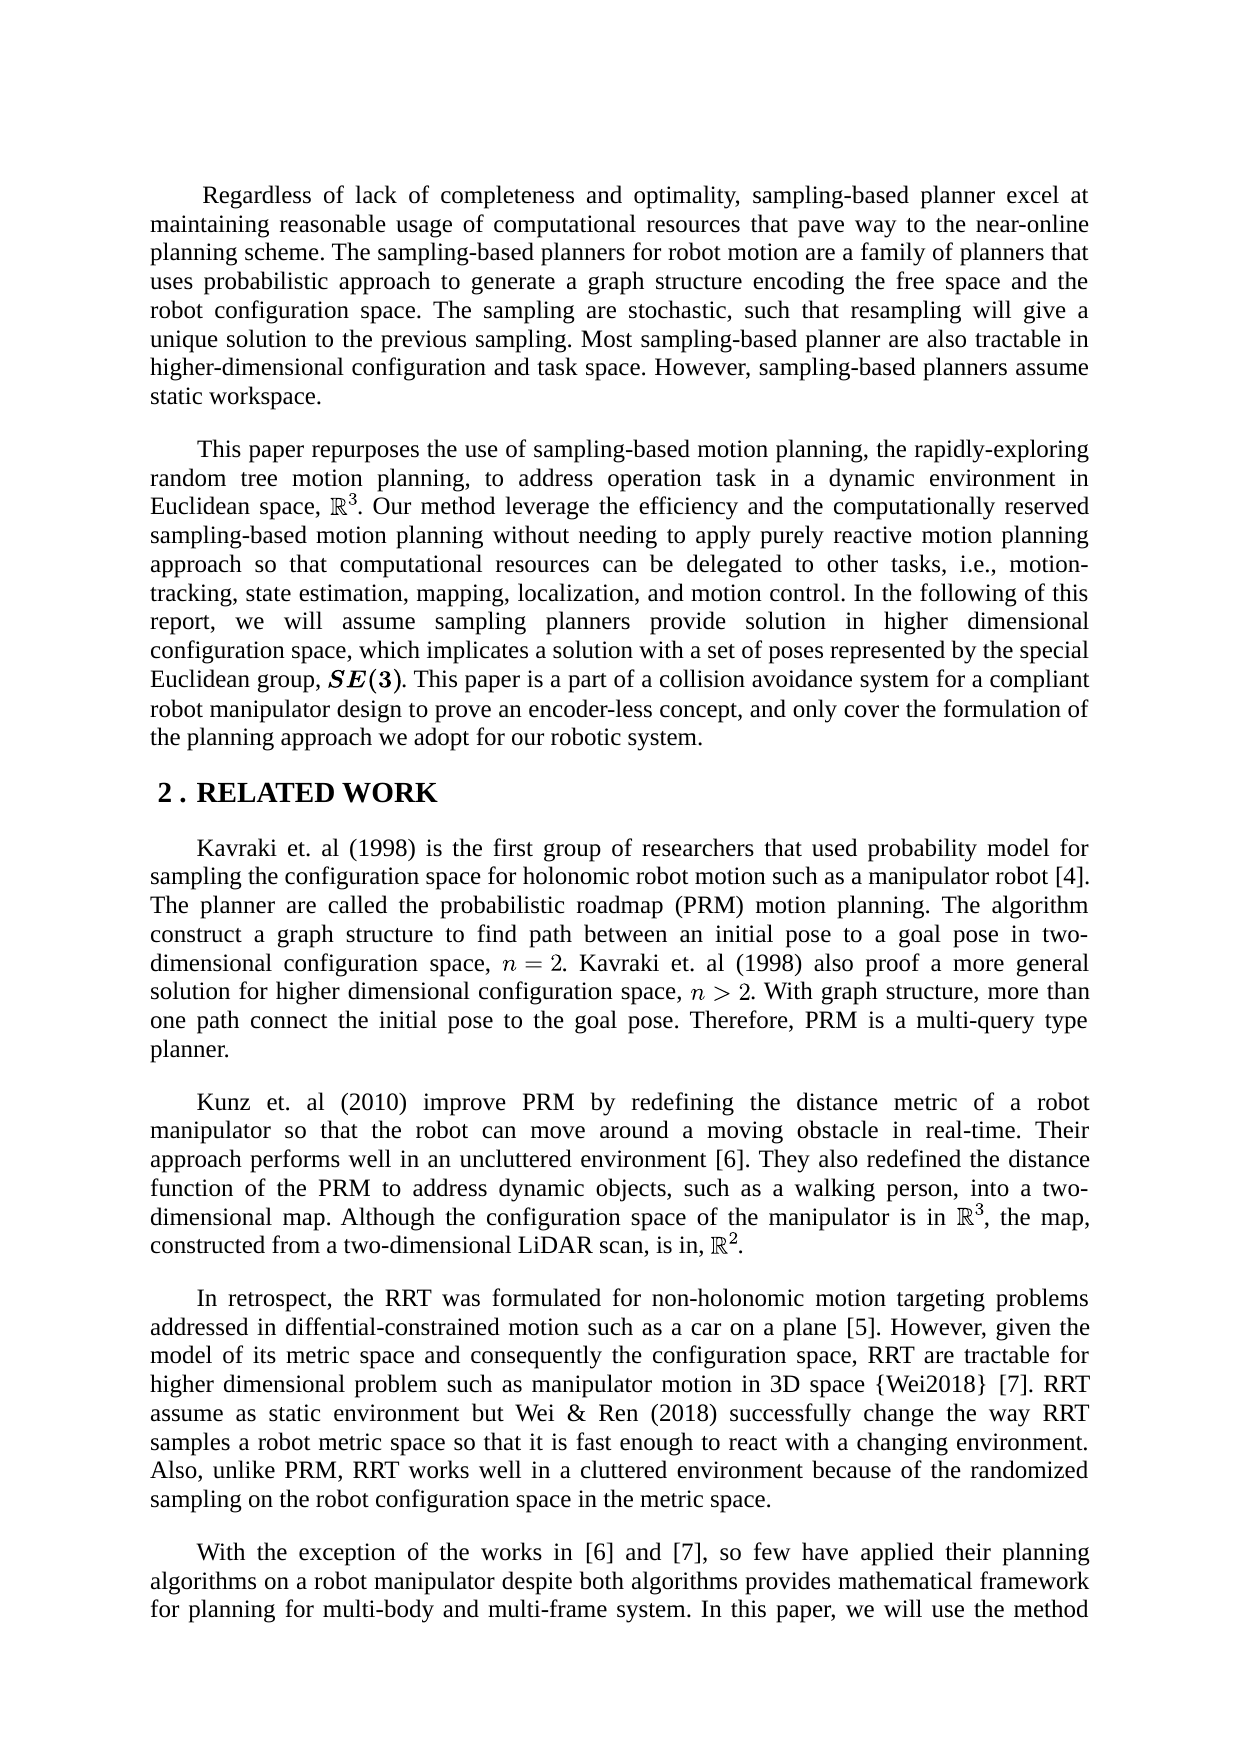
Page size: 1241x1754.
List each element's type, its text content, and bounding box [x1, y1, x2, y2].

text This paper repurposes the use of sampling-based motion planning, the rapidly-exploring random tree motion planning, to address operation task in a dynamic environment in Euclidean space, . Our method leverage the efficiency and the computationally reserved sampling-based motion planning without needing to apply purely reactive motion planning approach so that computational resources can be delegated to other tasks, i.e., motion-tracking, state estimation, mapping, localization, and motion control. In the following of this report, we will assume sampling planners provide solution in higher dimensional configuration space, which implicates a solution with a set of poses represented by the special Euclidean group, . This paper is a part of a collision avoidance system for a compliant robot manipulator design to prove an encoder-less concept, and only cover the formulation of the planning approach we adopt for our robotic system. [150, 434, 1090, 751]
text Kunz et. al (2010) improve PRM by redefining the distance metric of a robot manipulator so that the robot can move around a moving obstacle in real-time. Their approach performs well in an uncluttered environment [6]⁠. They also redefined the distance function of the PRM to address dynamic objects, such as a walking person, into a two-dimensional map. Although the configuration space of the manipulator is in , the map, constructed from a two-dimensional LiDAR scan, is in, . [150, 1087, 1090, 1259]
text In retrospect, the RRT was formulated for non-holonomic motion targeting problems addressed in diffential-constrained motion such as a car on a plane [5]⁠. However, given the model of its metric space and consequently the configuration space, RRT are tractable for higher dimensional problem such as manipulator motion in 3D space {Wei2018} [7]⁠. RRT assume as static environment but Wei & Ren (2018) successfully change the way RRT samples a robot metric space so that it is fast enough to react with a changing environment. Also, unlike PRM, RRT works well in a cluttered environment because of the randomized sampling on the robot configuration space in the metric space. [150, 1283, 1090, 1513]
text Kavraki et. al (1998) is the first group of researchers that used probability model for sampling the configuration space for holonomic robot motion such as a manipulator robot [4]⁠. The planner are called the probabilistic roadmap (PRM) motion planning. The algorithm construct a graph structure to find path between an initial pose to a goal pose in two-dimensional configuration space, . Kavraki et. al (1998) also proof a more general solution for higher dimensional configuration space, . With graph structure, more than one path connect the initial pose to the goal pose. Therefore, PRM is a multi-query type planner. [150, 833, 1090, 1063]
list RELATED WORK [150, 775, 1090, 809]
text Regardless of lack of completeness and optimality, sampling-based planner excel at maintaining reasonable usage of computational resources that pave way to the near-online planning scheme. The sampling-based planners for robot motion are a family of planners that uses probabilistic approach to generate a graph structure encoding the free space and the robot configuration space. The sampling are stochastic, such that resampling will give a unique solution to the previous sampling. Most sampling-based planner are also tractable in higher-dimensional configuration and task space. However, sampling-based planners assume static workspace. [150, 180, 1090, 410]
text With the exception of the works in [6]⁠ and [7]⁠, so few have applied their planning algorithms on a robot manipulator despite both algorithms provides mathematical framework for planning for multi-body and multi-frame system. In this paper, we will use the method [150, 1537, 1090, 1623]
